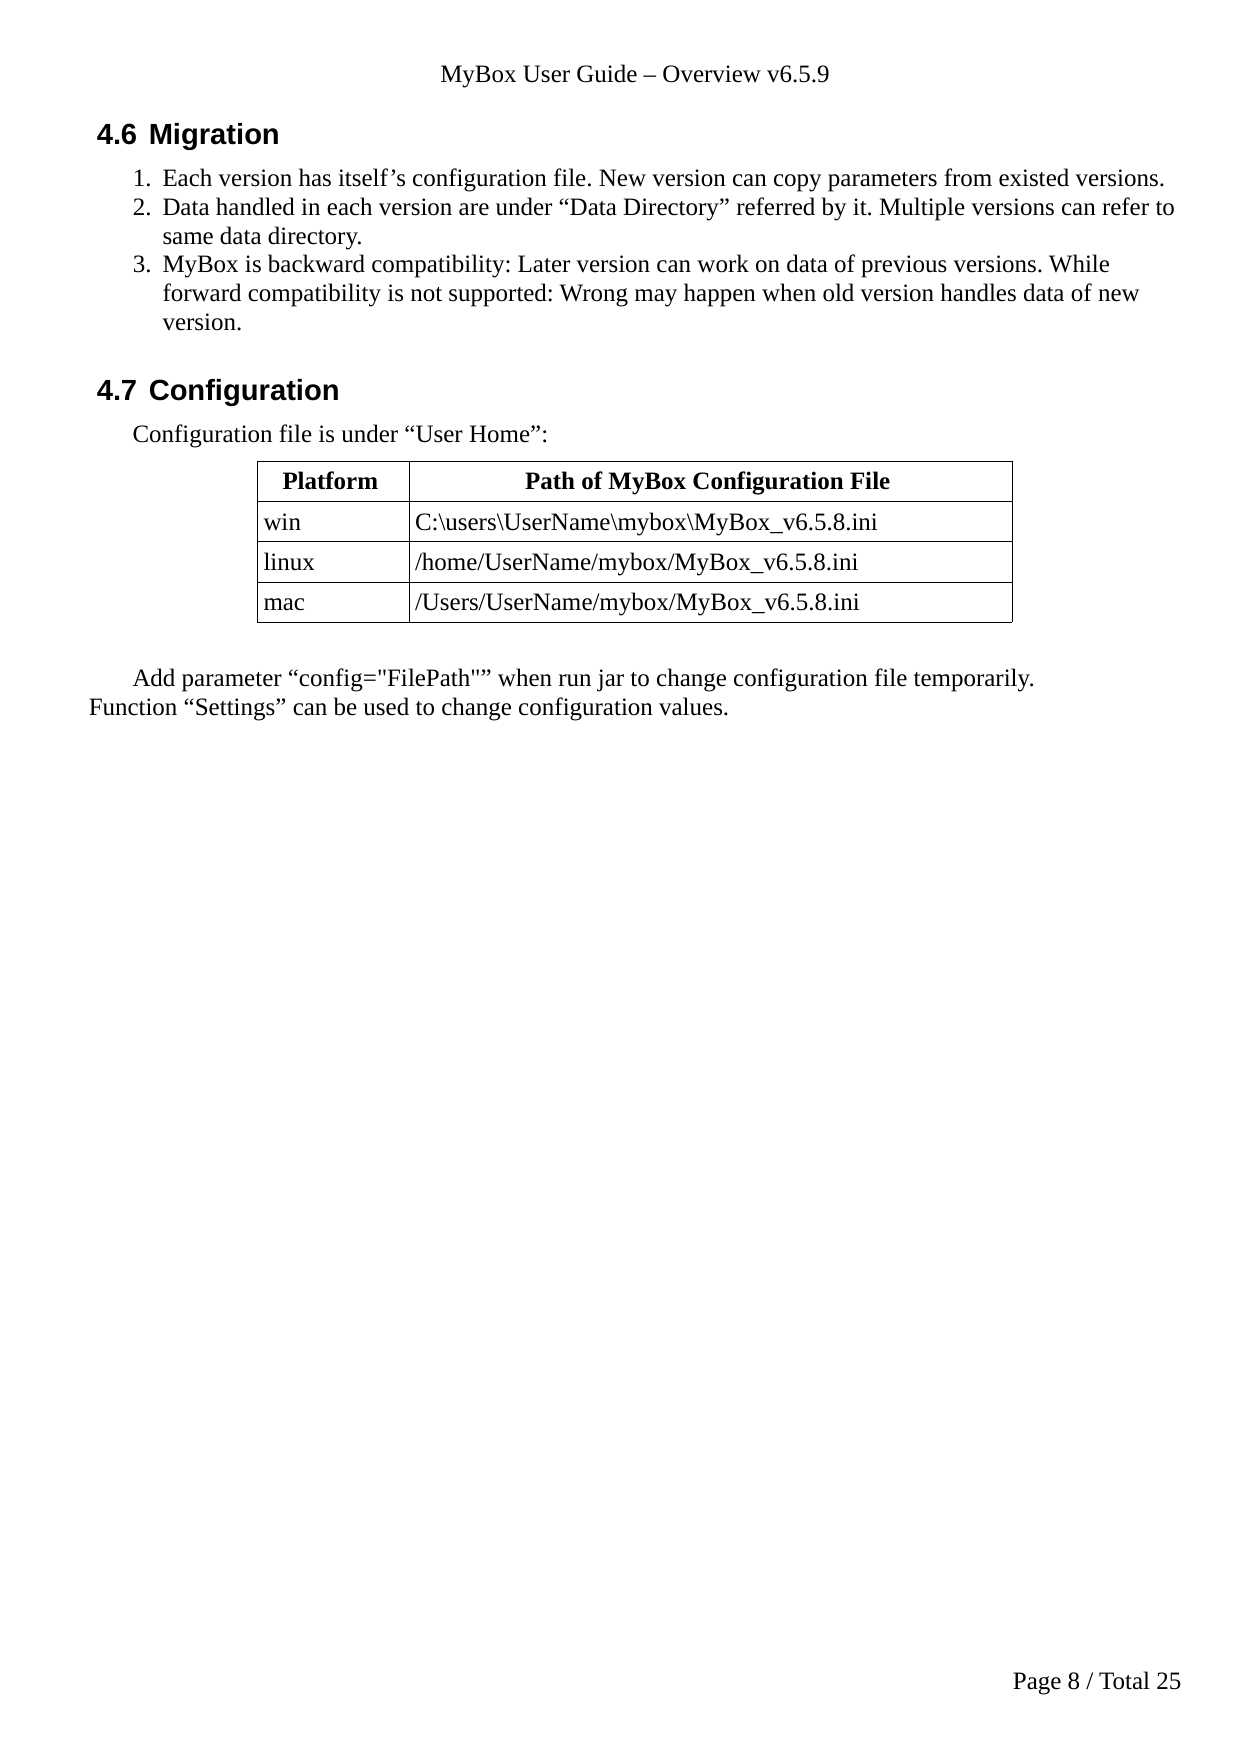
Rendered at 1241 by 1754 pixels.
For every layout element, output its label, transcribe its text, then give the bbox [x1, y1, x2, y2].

table_header Path of MyBox Configuration File [410, 462, 1012, 501]
table_cell linux [258, 542, 409, 582]
table_cell /Users/UserName/mybox/MyBox_v6.5.8.ini [410, 583, 1012, 622]
table_cell C:\users\UserName\mybox\MyBox_v6.5.8.ini [410, 502, 1012, 541]
table_cell win [258, 502, 409, 541]
list MyBox is backward compatibility: Later version can work on data of previous versions. While forward compatibility is not supported: Wrong may happen when old version handles data of new version. [133, 249, 1181, 336]
list Data handled in each version are under “Data Directory” referred by it. Multiple versions can refer to same data directory. [133, 192, 1181, 249]
text Add parameter “config="FilePath"” when run jar to change configuration file temporarily. Function “Settings” can be used to change configuration values. [88, 663, 1181, 721]
table_cell /home/UserName/mybox/MyBox_v6.5.8.ini [410, 542, 1012, 582]
table_cell mac [258, 583, 409, 622]
list Each version has itself’s configuration file. New version can copy parameters from existed versions. [133, 163, 1181, 192]
text Configuration file is under “User Home”: [88, 419, 1181, 448]
subtitle Migration [88, 117, 1181, 151]
subtitle Configuration [88, 373, 1181, 407]
table_header Platform [258, 462, 409, 501]
